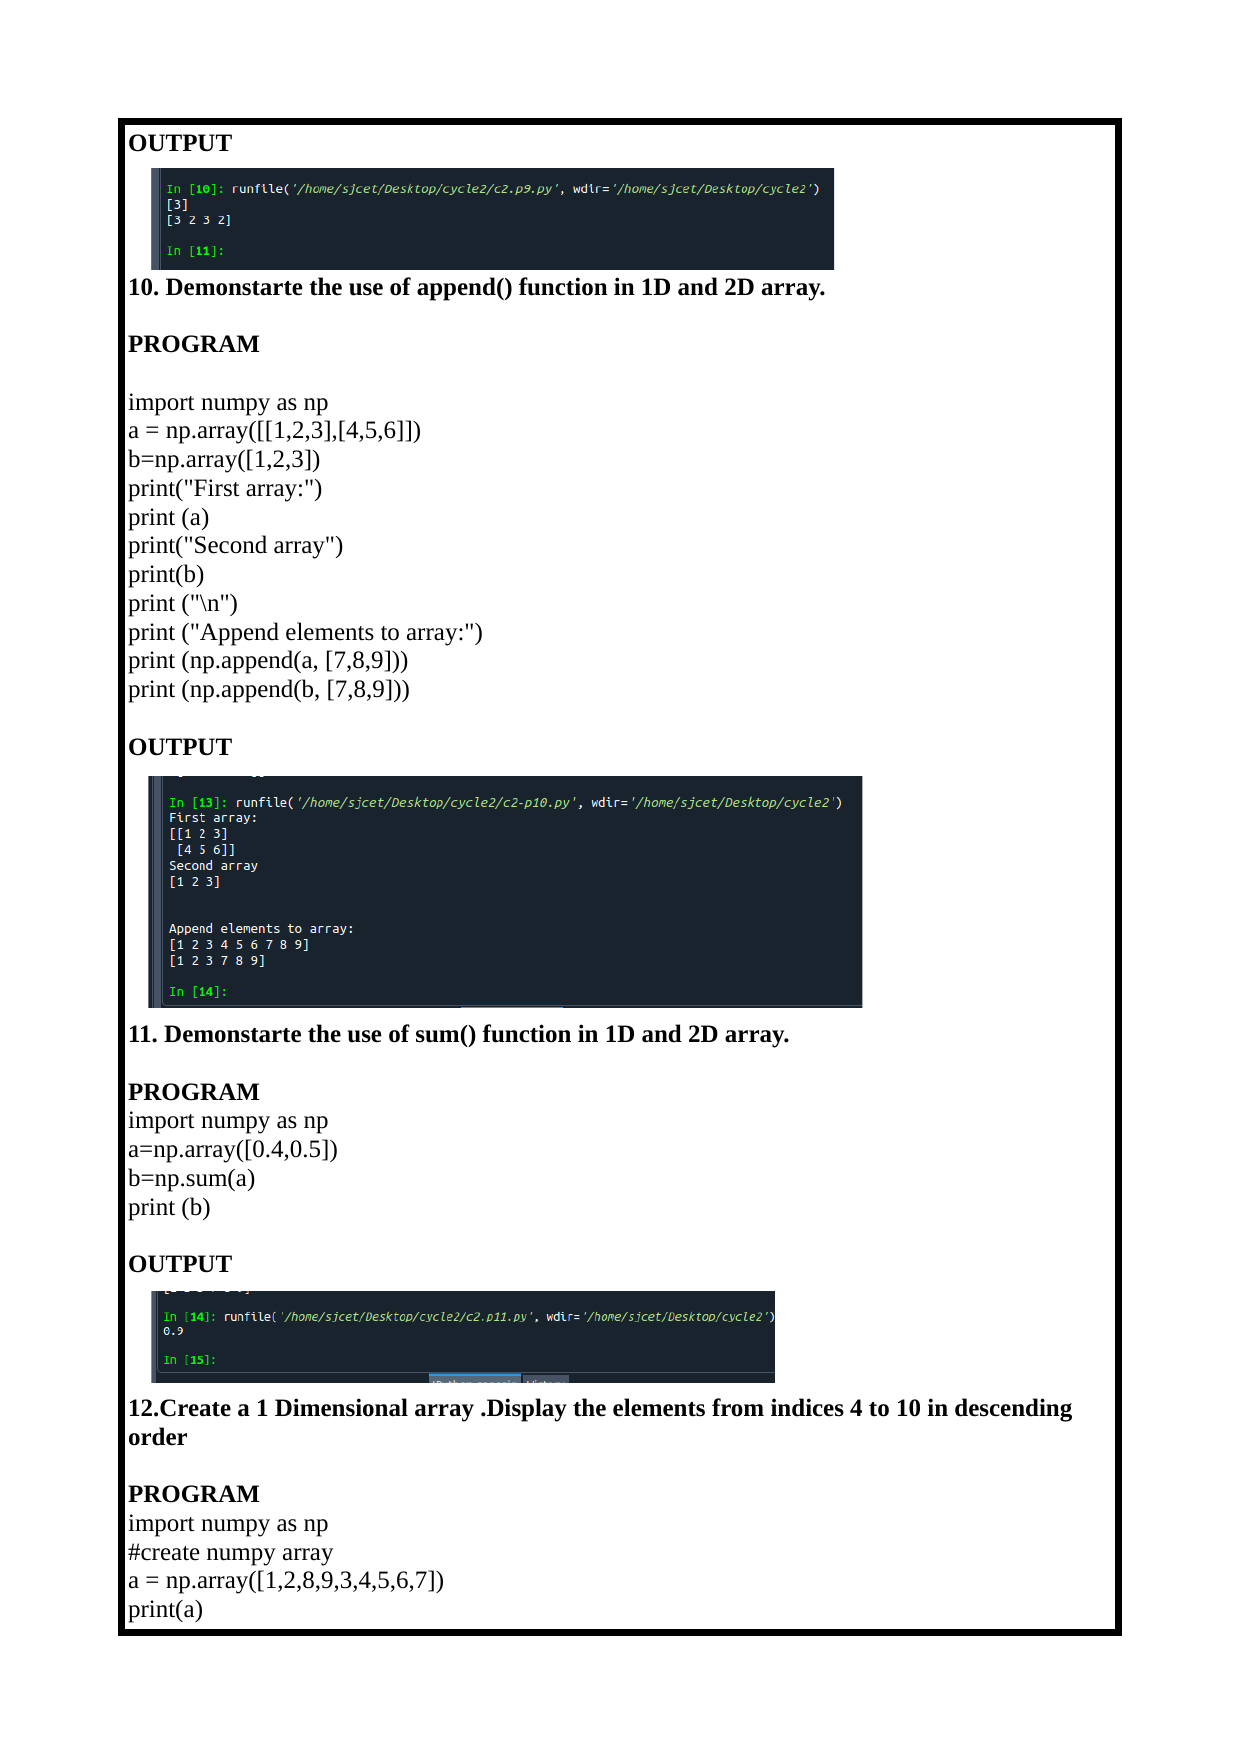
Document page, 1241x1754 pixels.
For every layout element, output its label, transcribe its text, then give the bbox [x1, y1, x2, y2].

text print("Second array") [128, 530, 1112, 559]
picture [720, 233, 835, 270]
text #create numpy array [128, 1537, 1112, 1565]
text OUTPUT [128, 732, 1112, 760]
text print (a) [128, 502, 1112, 530]
text OUTPUT [128, 1249, 1112, 1278]
text print(a) [128, 1594, 1112, 1623]
text b=np.sum(a) [128, 1163, 1112, 1192]
text print (np.append(a, [7,8,9])) [128, 645, 1112, 674]
text 10. Demonstarte the use of append() function in 1D and 2D array. [128, 272, 1112, 300]
text import numpy as np [128, 387, 1112, 415]
text PROGRAM [128, 1077, 1112, 1105]
text print(b) [128, 559, 1112, 588]
picture [762, 935, 863, 1008]
text import numpy as np [128, 1508, 1112, 1537]
text a = np.array([[1,2,3],[4,5,6]]) [128, 415, 1112, 444]
text OUTPUT [128, 128, 1112, 157]
text print("First array:") [128, 473, 1112, 502]
text print ("Append elements to array:") [128, 617, 1112, 645]
text print (b) [128, 1192, 1112, 1220]
text print ("\n") [128, 588, 1112, 617]
text 11. Demonstarte the use of sum() function in 1D and 2D array. [128, 1019, 1112, 1048]
picture [661, 1370, 775, 1383]
text PROGRAM [128, 1479, 1112, 1508]
text a=np.array([0.4,0.5]) [128, 1134, 1112, 1163]
text b=np.array([1,2,3]) [128, 444, 1112, 473]
text 12.Create a 1 Dimensional array .Display the elements from indices 4 to 10 in descending order [128, 1393, 1112, 1450]
text PROGRAM [128, 329, 1112, 358]
text print (np.append(b, [7,8,9])) [128, 674, 1112, 703]
text a = np.array([1,2,8,9,3,4,5,6,7]) [128, 1565, 1112, 1594]
text import numpy as np [128, 1105, 1112, 1134]
